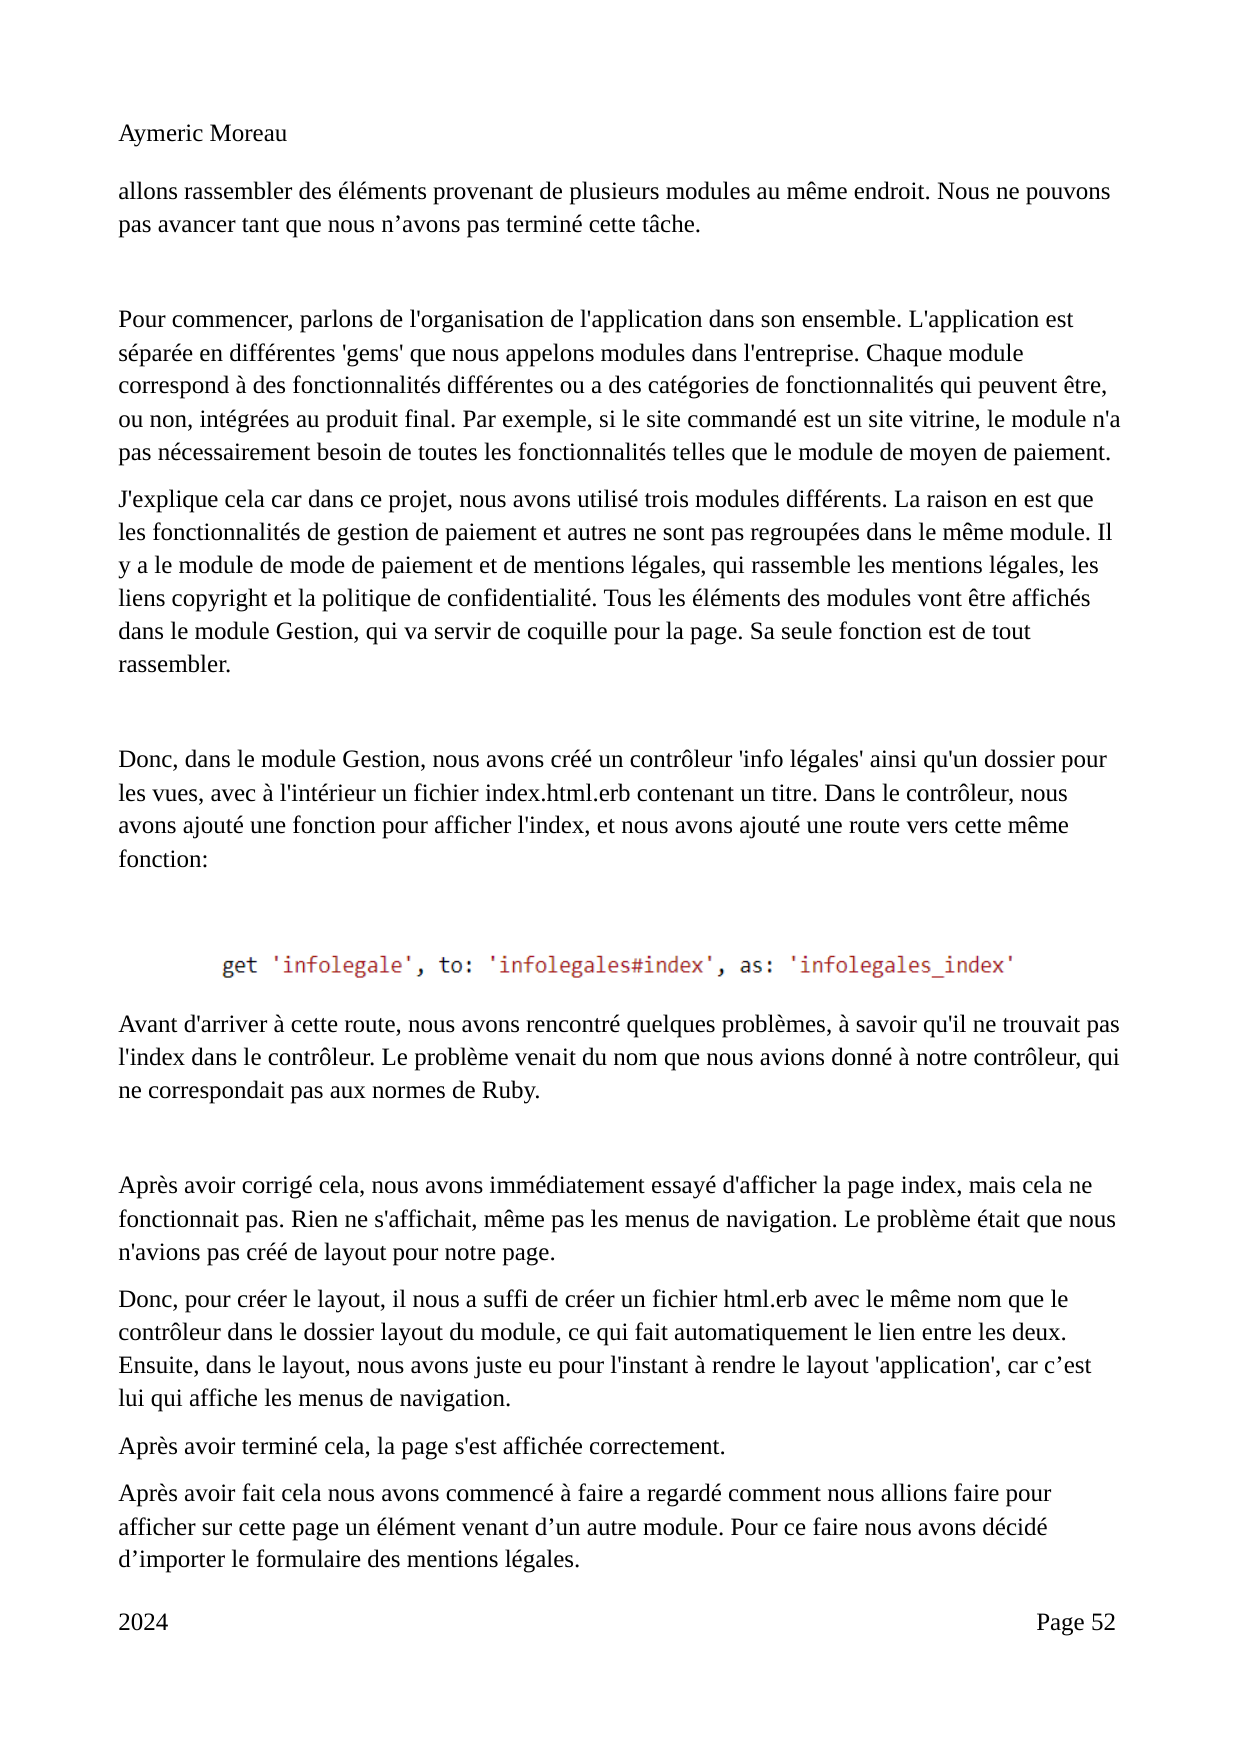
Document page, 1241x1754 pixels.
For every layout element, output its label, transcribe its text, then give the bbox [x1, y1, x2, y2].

text allons rassembler des éléments provenant de plusieurs modules au même endroit. Nous ne pouvons pas avancer tant que nous n’avons pas terminé cette tâche. [118, 176, 1122, 238]
text J'explique cela car dans ce projet, nous avons utilisé trois modules différents. La raison en est que les fonctionnalités de gestion de paiement et autres ne sont pas regroupées dans le même module. Il y a le module de mode de paiement et de mentions légales, qui rassemble les mentions légales, les liens copyright et la politique de confidentialité. Tous les éléments des modules vont être affichés dans le module Gestion, qui va servir de coquille pour la page. Sa seule fonction est de tout rassembler. [118, 484, 1122, 678]
text Après avoir corrigé cela, nous avons immédiatement essayé d'afficher la page index, mais cela ne fonctionnait pas. Rien ne s'affichait, même pas les menus de navigation. Le problème était que nous n'avions pas créé de layout pour notre page. [118, 1171, 1122, 1265]
text Avant d'arriver à cette route, nous avons rencontré quelques problèmes, à savoir qu'il ne trouvait pas l'index dans le contrôleur. Le problème venait du nom que nous avions donné à notre contrôleur, qui ne correspondait pas aux normes de Ruby. [118, 939, 1122, 1104]
text Après avoir fait cela nous avons commencé à faire a regardé comment nous allions faire pour afficher sur cette page un élément venant d’un autre module. Pour ce faire nous avons décidé d’importer le formulaire des mentions légales. [118, 1478, 1122, 1573]
picture [218, 938, 1022, 1006]
text Pour commencer, parlons de l'organisation de l'application dans son ensemble. L'application est séparée en différentes 'gems' que nous appelons modules dans l'entreprise. Chaque module correspond à des fonctionnalités différentes ou a des catégories de fonctionnalités qui peuvent être, ou non, intégrées au produit final. Par exemple, si le site commandé est un site vitrine, le module n'a pas nécessairement besoin de toutes les fonctionnalités telles que le module de moyen de paiement. [118, 304, 1122, 465]
text Donc, dans le module Gestion, nous avons créé un contrôleur 'info légales' ainsi qu'un dossier pour les vues, avec à l'intérieur un fichier index.html.erb contenant un titre. Dans le contrôleur, nous avons ajouté une fonction pour afficher l'index, et nous avons ajouté une route vers cette même fonction: [118, 744, 1122, 872]
text Après avoir terminé cela, la page s'est affichée correctement. [118, 1431, 1122, 1460]
text Donc, pour créer le layout, il nous a suffi de créer un fichier html.erb avec le même nom que le contrôleur dans le dossier layout du module, ce qui fait automatiquement le lien entre les deux. Ensuite, dans le layout, nous avons juste eu pour l'instant à rendre le layout 'application', car c’est lui qui affiche les menus de navigation. [118, 1284, 1122, 1412]
